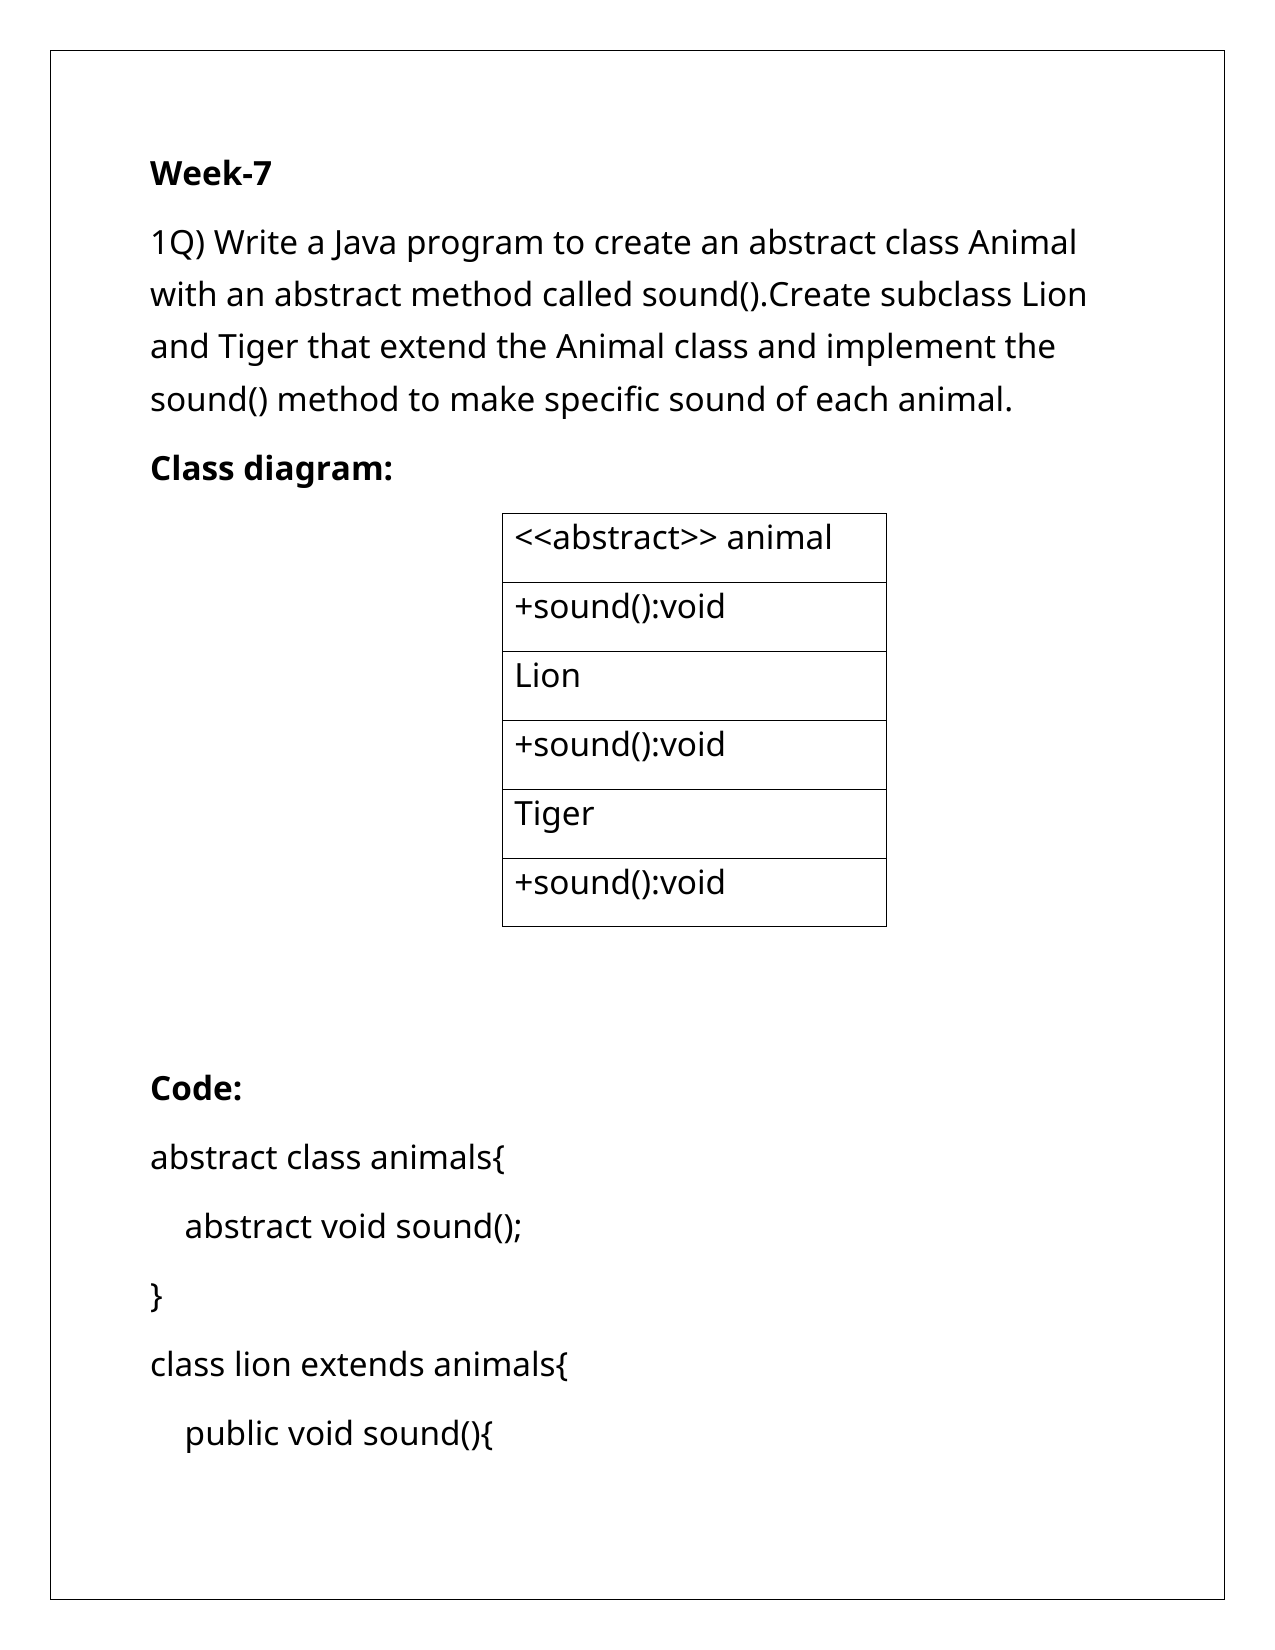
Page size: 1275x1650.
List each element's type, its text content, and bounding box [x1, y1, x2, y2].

table_cell +sound():void [503, 583, 886, 651]
text public void sound(){ [150, 1409, 1125, 1455]
text Week-7 [150, 150, 1125, 195]
table_cell Lion [503, 652, 886, 720]
text abstract class animals{ [150, 1134, 1125, 1179]
table_cell +sound():void [503, 859, 886, 926]
table_header <<abstract>> animal [503, 514, 886, 582]
text 1Q) Write a Java program to create an abstract class Animal with an abstract method called sound().Create subclass Lion and Tiger that extend the Animal class and implement the sound() method to make specific sound of each animal. [150, 219, 1125, 421]
text class lion extends animals{ [150, 1340, 1125, 1386]
text abstract void sound(); [150, 1203, 1125, 1248]
table_cell +sound():void [503, 721, 886, 788]
text Class diagram: [150, 444, 1125, 490]
text } [150, 1272, 1125, 1317]
text Code: [150, 1065, 1125, 1110]
table_cell Tiger [503, 790, 886, 857]
